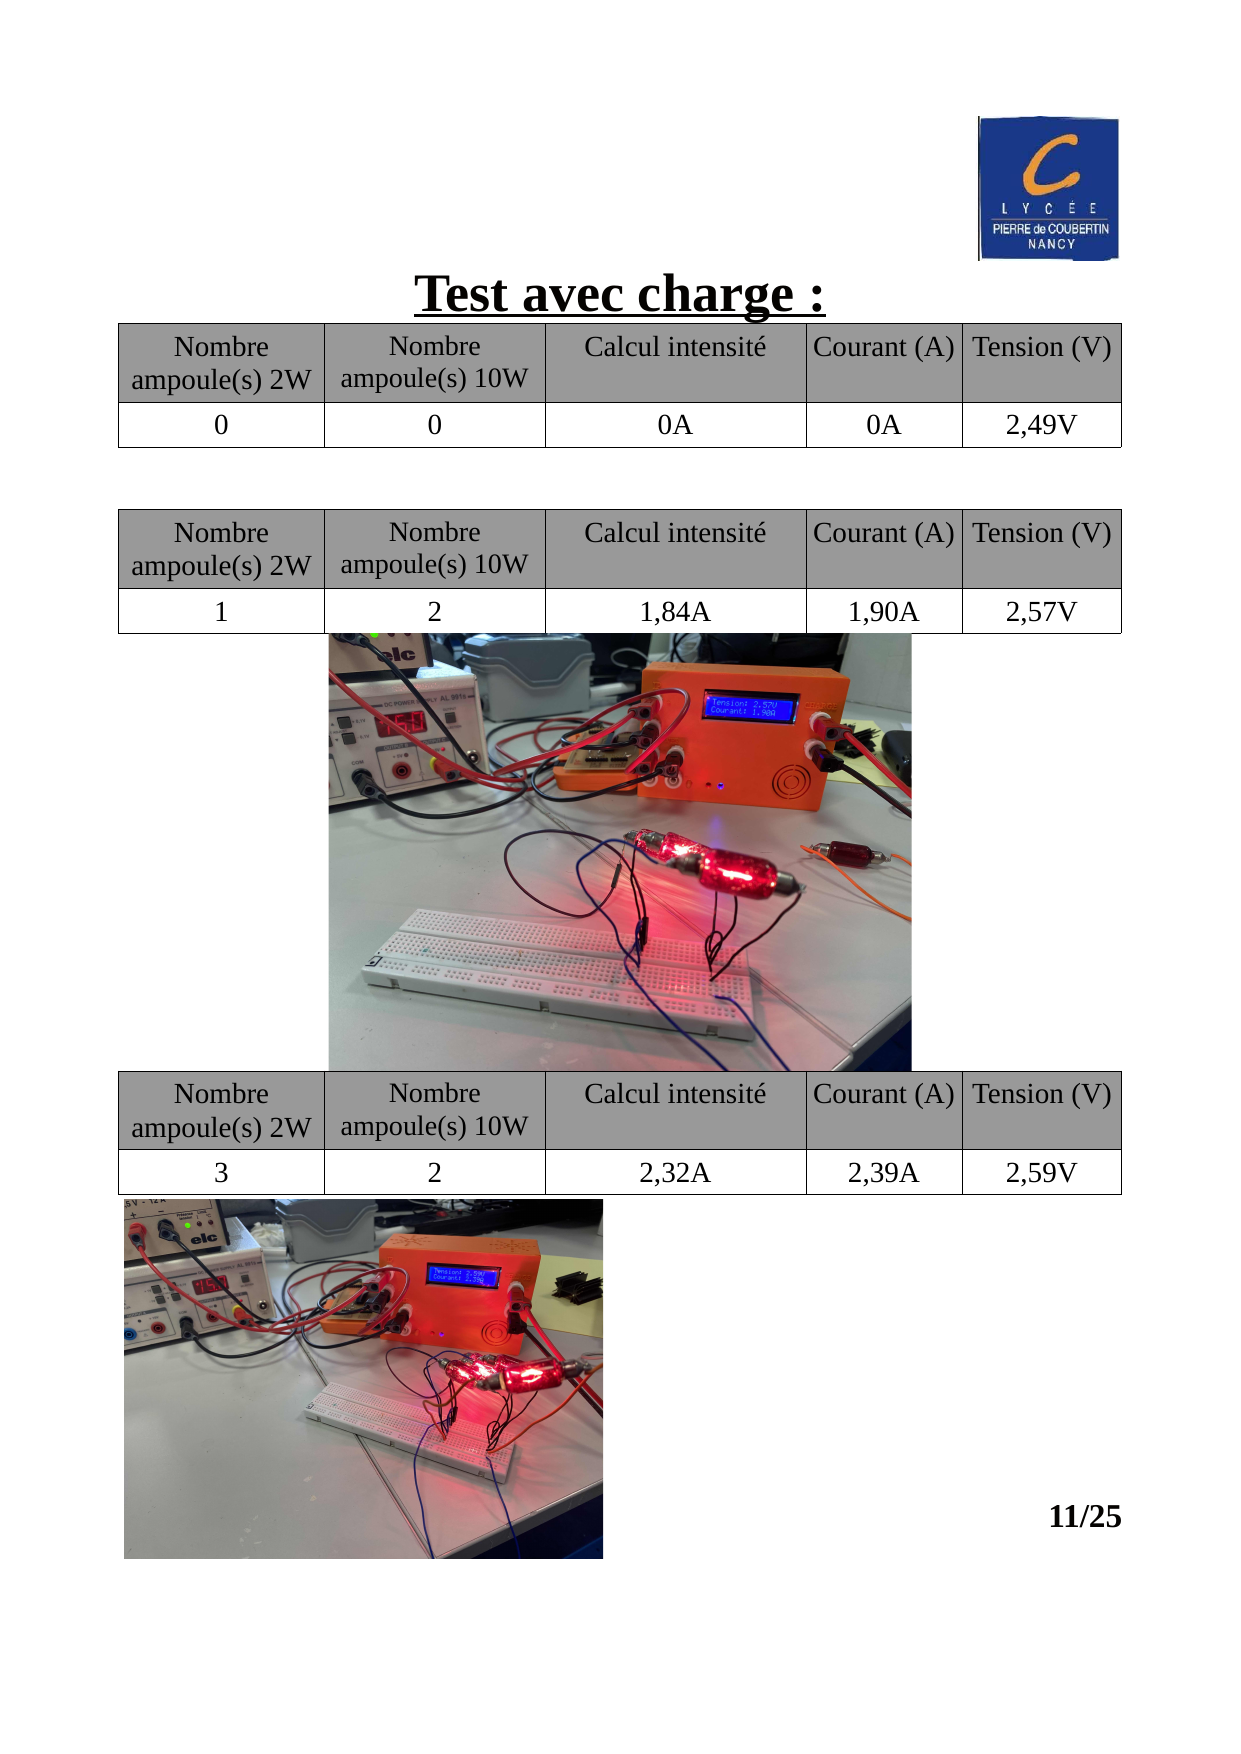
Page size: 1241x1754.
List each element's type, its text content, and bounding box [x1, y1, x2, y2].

picture [975, 116, 1120, 261]
table_header Courant (A) [807, 1072, 962, 1149]
table_header Courant (A) [807, 324, 962, 402]
table_cell 0 [325, 403, 545, 447]
table_header Nombre ampoule(s) 2W [119, 510, 324, 588]
table_header Nombre ampoule(s) 2W [119, 1072, 324, 1149]
table_header Nombre ampoule(s) 10W [325, 1072, 545, 1149]
table_cell 1 [119, 589, 324, 633]
table_header Tension (V) [963, 510, 1121, 588]
table_cell 2,59V [963, 1150, 1121, 1194]
table_cell 3 [119, 1150, 324, 1194]
table_header Nombre ampoule(s) 10W [325, 324, 545, 402]
table_cell 0A [807, 403, 962, 447]
table_cell 2,32A [546, 1150, 806, 1194]
table_header Courant (A) [807, 510, 962, 588]
table_header Tension (V) [963, 1072, 1121, 1149]
table_cell 2 [325, 1150, 545, 1194]
table_cell 1,90A [807, 589, 962, 633]
table_cell 2,57V [963, 589, 1121, 633]
table_header Nombre ampoule(s) 2W [119, 324, 324, 402]
text Test avec charge : [118, 118, 1122, 323]
text [118, 1496, 124, 1534]
table_header Calcul intensité [546, 510, 806, 588]
picture [328, 633, 912, 1071]
picture [124, 1199, 604, 1559]
table_header Nombre ampoule(s) 10W [325, 510, 545, 588]
table_cell 2,39A [807, 1150, 962, 1194]
table_cell 0 [119, 403, 324, 447]
table_cell 2,49V [963, 403, 1121, 447]
table_cell 1,84A [546, 589, 806, 633]
table_header Calcul intensité [546, 324, 806, 402]
table_cell 0A [546, 403, 806, 447]
table_header Tension (V) [963, 324, 1121, 402]
text 11/25 [604, 1496, 1122, 1534]
table_header Calcul intensité [546, 1072, 806, 1149]
table_cell 2 [325, 589, 545, 633]
